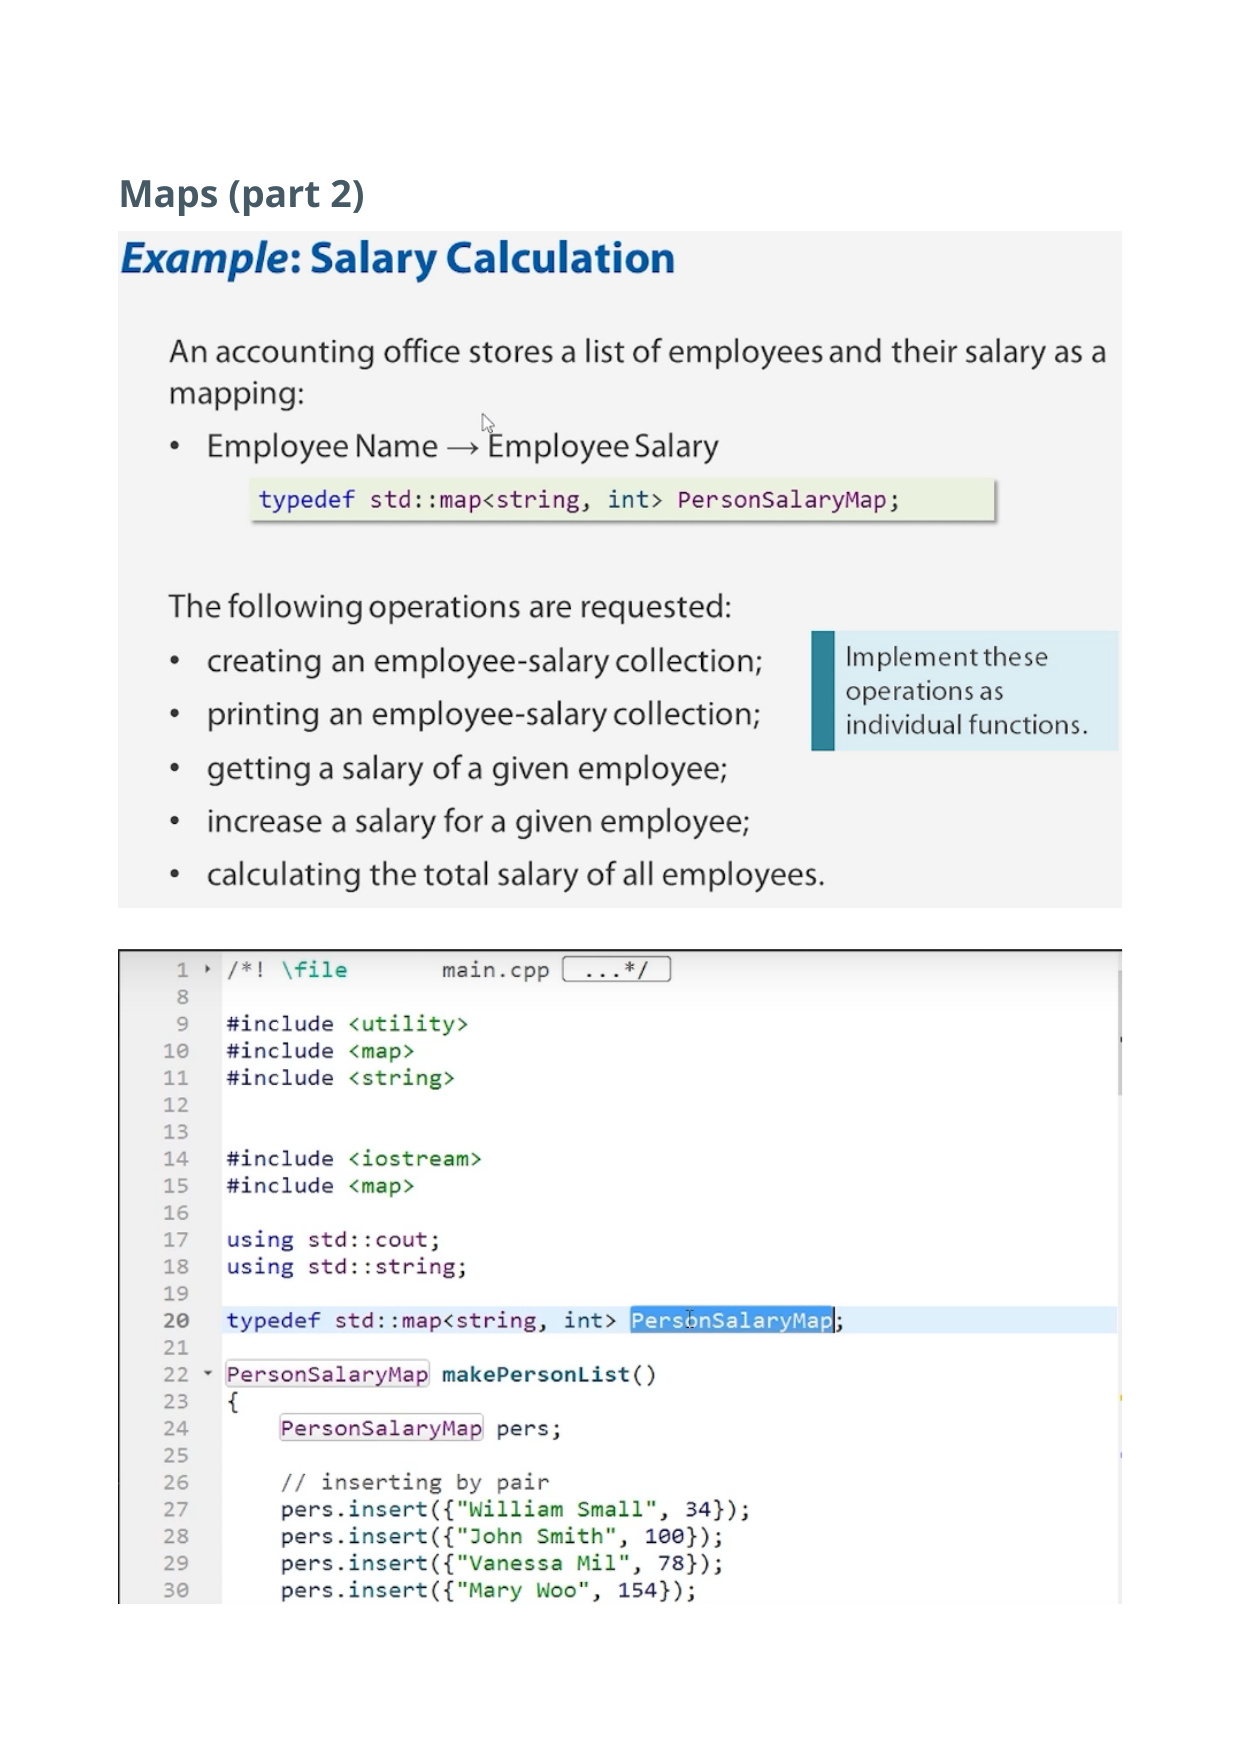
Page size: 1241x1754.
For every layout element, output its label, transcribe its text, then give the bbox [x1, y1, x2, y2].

picture [118, 231, 1123, 908]
subtitle Maps (part 2) [118, 168, 1122, 219]
picture [118, 949, 1123, 1604]
